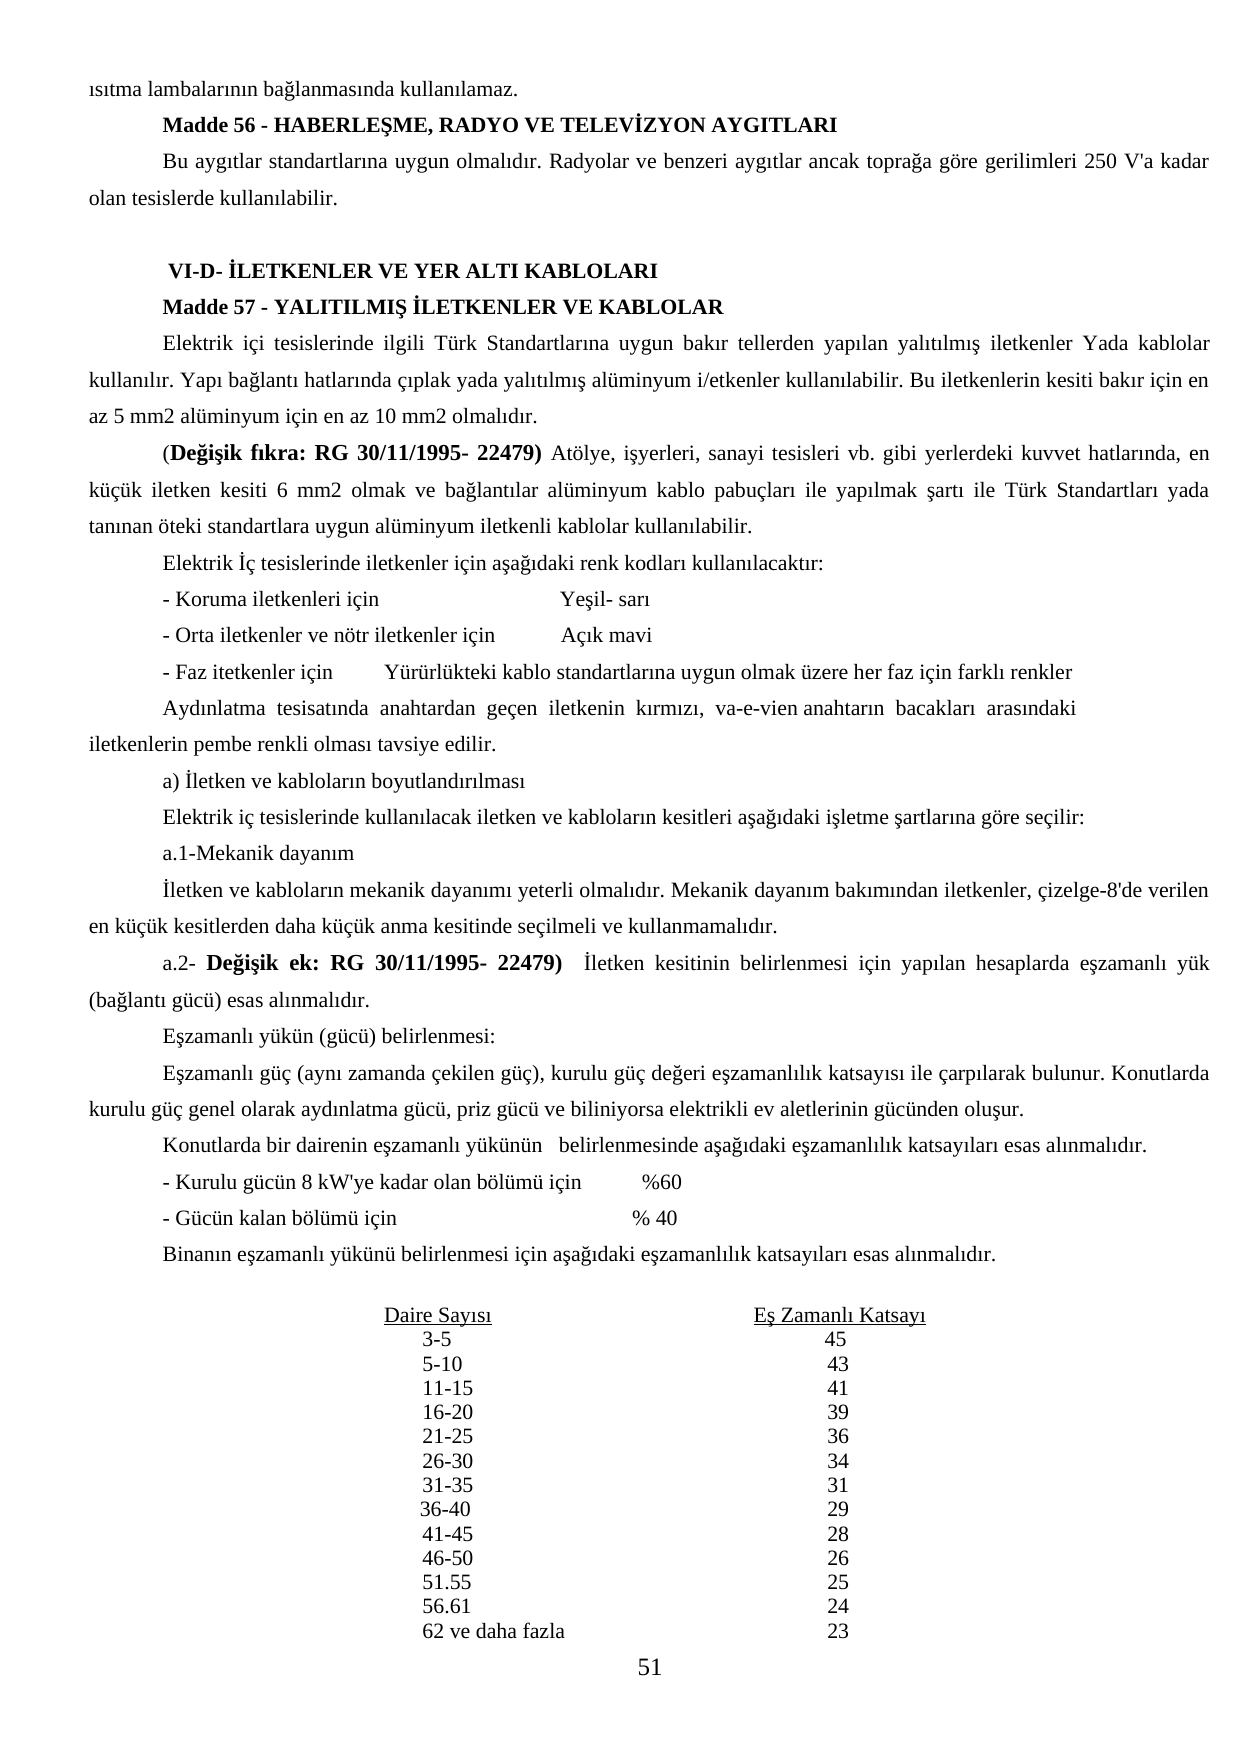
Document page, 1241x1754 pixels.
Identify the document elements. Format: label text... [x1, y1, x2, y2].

text 46-50 26 [88, 1546, 1211, 1570]
text İletken ve kabloların mekanik dayanımı yeterli olmalıdır. Mekanik dayanım bakımından iletkenler, çizelge-8'de verilen en küçük kesitlerden daha küçük anma kesitinde seçilmeli ve kullanmamalıdır. [88, 878, 1211, 938]
text - Gücün kalan bölümü için % 40 [88, 1206, 1211, 1230]
text 16-20 39 [88, 1400, 1211, 1424]
text a.2- Değişik ek: RG 30/11/1995- 22479) İletken kesitinin belirlenmesi için yapılan hesaplarda eşzamanlı yük (bağlantı gücü) esas alınmalıdır. [88, 950, 1211, 1012]
text Madde 56 - HABERLEŞME, RADYO VE TELEVİZYON AYGITLARI [88, 113, 1211, 137]
text 26-30 34 [88, 1449, 1211, 1473]
text Eşzamanlı yükün (gücü) belirlenmesi: [88, 1024, 1211, 1048]
text - Faz itetkenler için Yürürlükteki kablo standartlarına uygun olmak üzere her faz için farklı renkler Aydınlatma tesisatında anahtardan geçen iletkenin kırmızı, va-e-vien anahtarın bacakları arasındaki [88, 659, 1211, 720]
text 21-25 36 [88, 1424, 1211, 1449]
text 3-5 45 [88, 1327, 1211, 1352]
text 62 ve daha fazla 23 [88, 1618, 1211, 1643]
text 56.61 24 [88, 1594, 1211, 1618]
text 31-35 31 [88, 1473, 1211, 1497]
text - Koruma iletkenleri için Yeşil- sarı [88, 587, 1211, 611]
text Elektrik iç tesislerinde kullanılacak iletken ve kabloların kesitleri aşağıdaki işletme şartlarına göre seçilir: [88, 805, 1211, 829]
text 5-10 43 [88, 1352, 1211, 1376]
text 51.55 25 [88, 1570, 1211, 1594]
text Bu aygıtlar standartlarına uygun olmalıdır. Radyolar ve benzeri aygıtlar ancak toprağa göre gerilimleri 250 V'a kadar olan tesislerde kullanılabilir. [88, 149, 1211, 210]
text 36-40 29 [88, 1497, 1211, 1521]
text a) İletken ve kabloların boyutlandırılması [88, 769, 1211, 793]
text VI-D- İLETKENLER VE YER ALTI KABLOLARI [88, 258, 1211, 283]
text 11-15 41 [88, 1376, 1211, 1400]
text Binanın eşzamanlı yükünü belirlenmesi için aşağıdaki eşzamanlılık katsayıları esas alınmalıdır. [88, 1242, 1211, 1267]
text Konutlarda bir dairenin eşzamanlı yükünün belirlenmesinde aşağıdaki eşzamanlılık katsayıları esas alınmalıdır. [88, 1133, 1211, 1158]
text - Orta iletkenler ve nötr iletkenler için Açık mavi [88, 623, 1211, 647]
text Daire Sayısı Eş Zamanlı Katsayı [88, 1303, 1211, 1327]
text Madde 57 - YALITILMIŞ İLETKENLER VE KABLOLAR [88, 295, 1211, 319]
text iletkenlerin pembe renkli olması tavsiye edilir. [88, 732, 1211, 757]
text (Değişik fıkra: RG 30/11/1995- 22479) Atölye, işyerleri, sanayi tesisleri vb. gibi yerlerdeki kuvvet hatlarında, en küçük iletken kesiti 6 mm2 olmak ve bağlantılar alüminyum kablo pabuçları ile yapılmak şartı ile Türk Standartları yada tanınan öteki standartlara uygun alüminyum iletkenli kablolar kullanılabilir. [88, 440, 1211, 538]
text Elektrik içi tesislerinde ilgili Türk Standartlarına uygun bakır tellerden yapılan yalıtılmış iletkenler Yada kablolar kullanılır. Yapı bağlantı hatlarında çıplak yada yalıtılmış alüminyum i/etkenler kullanılabilir. Bu iletkenlerin kesiti bakır için en az 5 mm2 alüminyum için en az 10 mm2 olmalıdır. [88, 331, 1211, 428]
text a.1-Mekanik dayanım [88, 841, 1211, 866]
text Elektrik İç tesislerinde iletkenler için aşağıdaki renk kodları kullanılacaktır: [88, 551, 1211, 575]
text - Kurulu gücün 8 kW'ye kadar olan bölümü için %60 [88, 1170, 1211, 1194]
text 41-45 28 [88, 1521, 1211, 1546]
text ısıtma lambalarının bağlanmasında kullanılamaz. [88, 77, 1211, 101]
text Eşzamanlı güç (aynı zamanda çekilen güç), kurulu güç değeri eşzamanlılık katsayısı ile çarpılarak bulunur. Konutlarda kurulu güç genel olarak aydınlatma gücü, priz gücü ve biliniyorsa elektrikli ev aletlerinin gücünden oluşur. [88, 1061, 1211, 1121]
